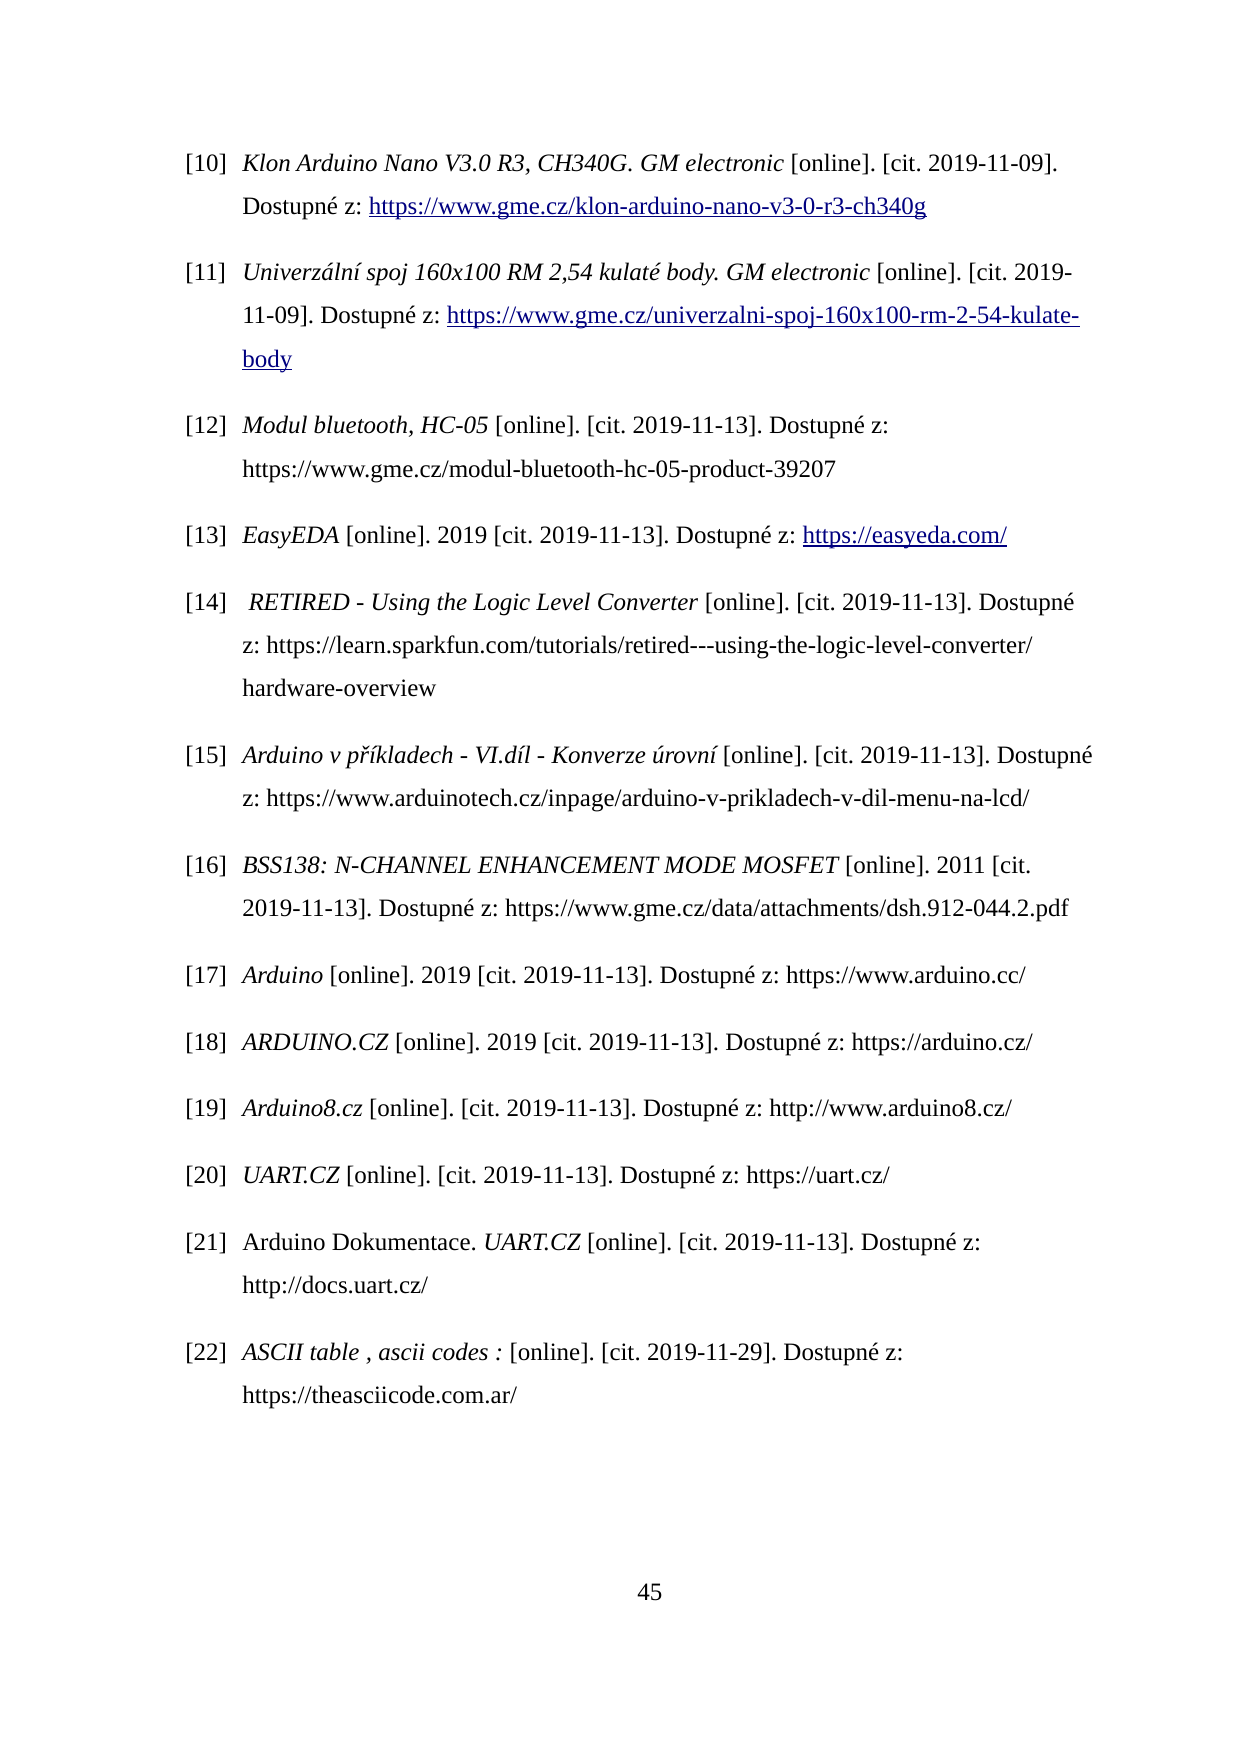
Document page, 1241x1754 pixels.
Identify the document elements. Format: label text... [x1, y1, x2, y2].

list RETIRED - Using the Logic Level Converter [online]. [cit. 2019-11-13]. Dostupné z: https://learn.sparkfun.com/tutorials/retired---using-the-logic-level-converter/hardware-overview [185, 587, 1093, 702]
list Arduino8.cz [online]. [cit. 2019-11-13]. Dostupné z: http://www.arduino8.cz/ [185, 1093, 1093, 1122]
list Arduino [online]. 2019 [cit. 2019-11-13]. Dostupné z: https://www.arduino.cc/ [185, 960, 1093, 989]
list Arduino v příkladech - VI.díl - Konverze úrovní [online]. [cit. 2019-11-13]. Dostupné z: https://www.arduinotech.cz/inpage/arduino-v-prikladech-v-dil-menu-na-lcd/ [185, 740, 1093, 812]
list EasyEDA [online]. 2019 [cit. 2019-11-13]. Dostupné z: https://easyeda.com/ [185, 520, 1093, 549]
list ARDUINO.CZ [online]. 2019 [cit. 2019-11-13]. Dostupné z: https://arduino.cz/ [185, 1027, 1093, 1056]
list Modul bluetooth, HC-05 [online]. [cit. 2019-11-13]. Dostupné z: https://www.gme.cz/modul-bluetooth-hc-05-product-39207 [185, 411, 1093, 482]
list Arduino Dokumentace. UART.CZ [online]. [cit. 2019-11-13]. Dostupné z: http://docs.uart.cz/ [185, 1227, 1093, 1299]
list Klon Arduino Nano V3.0 R3, CH340G. GM electronic [online]. [cit. 2019-11-09]. Dostupné z: https://www.gme.cz/klon-arduino-nano-v3-0-r3-ch340g [185, 148, 1093, 219]
list Univerzální spoj 160x100 RM 2,54 kulaté body. GM electronic [online]. [cit. 2019-11-09]. Dostupné z: https://www.gme.cz/univerzalni-spoj-160x100-rm-2-54-kulate-body [185, 257, 1093, 372]
list BSS138: N-CHANNEL ENHANCEMENT MODE MOSFET [online]. 2011 [cit. 2019-11-13]. Dostupné z: https://www.gme.cz/data/attachments/dsh.912-044.2.pdf [185, 850, 1093, 922]
list UART.CZ [online]. [cit. 2019-11-13]. Dostupné z: https://uart.cz/ [185, 1160, 1093, 1189]
list ASCII table , ascii codes : [online]. [cit. 2019-11-29]. Dostupné z: https://theasciicode.com.ar/ [185, 1337, 1093, 1409]
